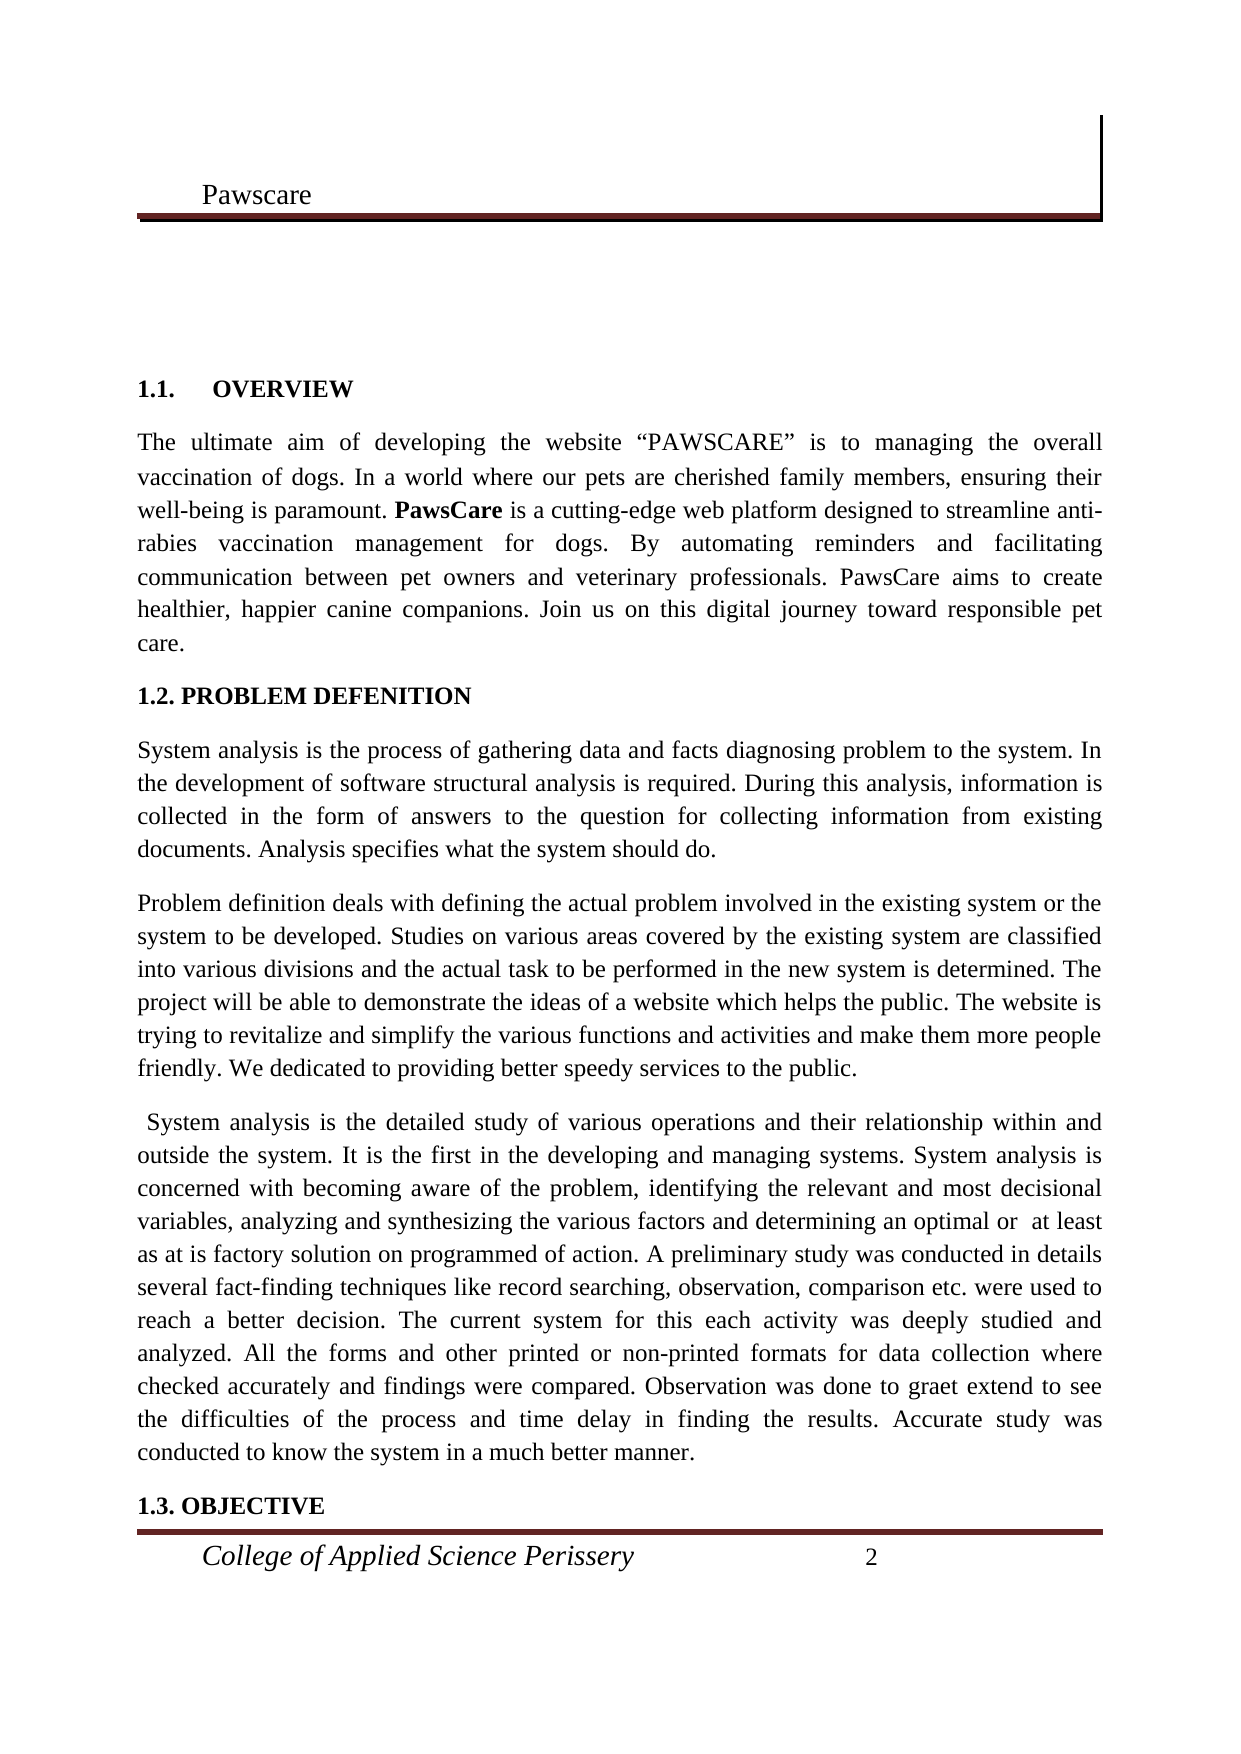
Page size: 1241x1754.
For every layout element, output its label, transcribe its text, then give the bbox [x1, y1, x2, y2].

text 1.2. PROBLEM DEFENITION [137, 681, 1103, 710]
text Problem definition deals with defining the actual problem involved in the existing system or the system to be developed. Studies on various areas covered by the existing system are classified into various divisions and the actual task to be performed in the new system is determined. The project will be able to demonstrate the ideas of a website which helps the public. The website is trying to revitalize and simplify the various functions and activities and make them more people friendly. We dedicated to providing better speedy services to the public. [137, 888, 1103, 1082]
text System analysis is the detailed study of various operations and their relationship within and outside the system. It is the first in the developing and managing systems. System analysis is concerned with becoming aware of the problem, identifying the relevant and most decisional variables, analyzing and synthesizing the various factors and determining an optimal or at least as at is factory solution on programmed of action. A preliminary study was conducted in details several fact-finding techniques like record searching, observation, comparison etc. were used to reach a better decision. The current system for this each activity was deeply studied and analyzed. All the forms and other printed or non-printed formats for data collection where checked accurately and findings were compared. Observation was done to graet extend to see the difficulties of the process and time delay in finding the results. Accurate study was conducted to know the system in a much better manner. [137, 1107, 1103, 1466]
text The ultimate aim of developing the website “PAWSCARE” is to managing the overall vaccination of dogs. In a world where our pets are cherished family members, ensuring their well-being is paramount. PawsCare is a cutting-edge web platform designed to streamline anti-rabies vaccination management for dogs. By automating reminders and facilitating communication between pet owners and veterinary professionals. PawsCare aims to create healthier, happier canine companions. Join us on this digital journey toward responsible pet care. [137, 427, 1103, 656]
text System analysis is the process of gathering data and facts diagnosing problem to the system. In the development of software structural analysis is required. During this analysis, information is collected in the form of answers to the question for collecting information from existing documents. Analysis specifies what the system should do. [137, 735, 1103, 863]
list OVERVIEW [137, 374, 1103, 402]
text 1.3. OBJECTIVE [137, 1491, 1103, 1520]
